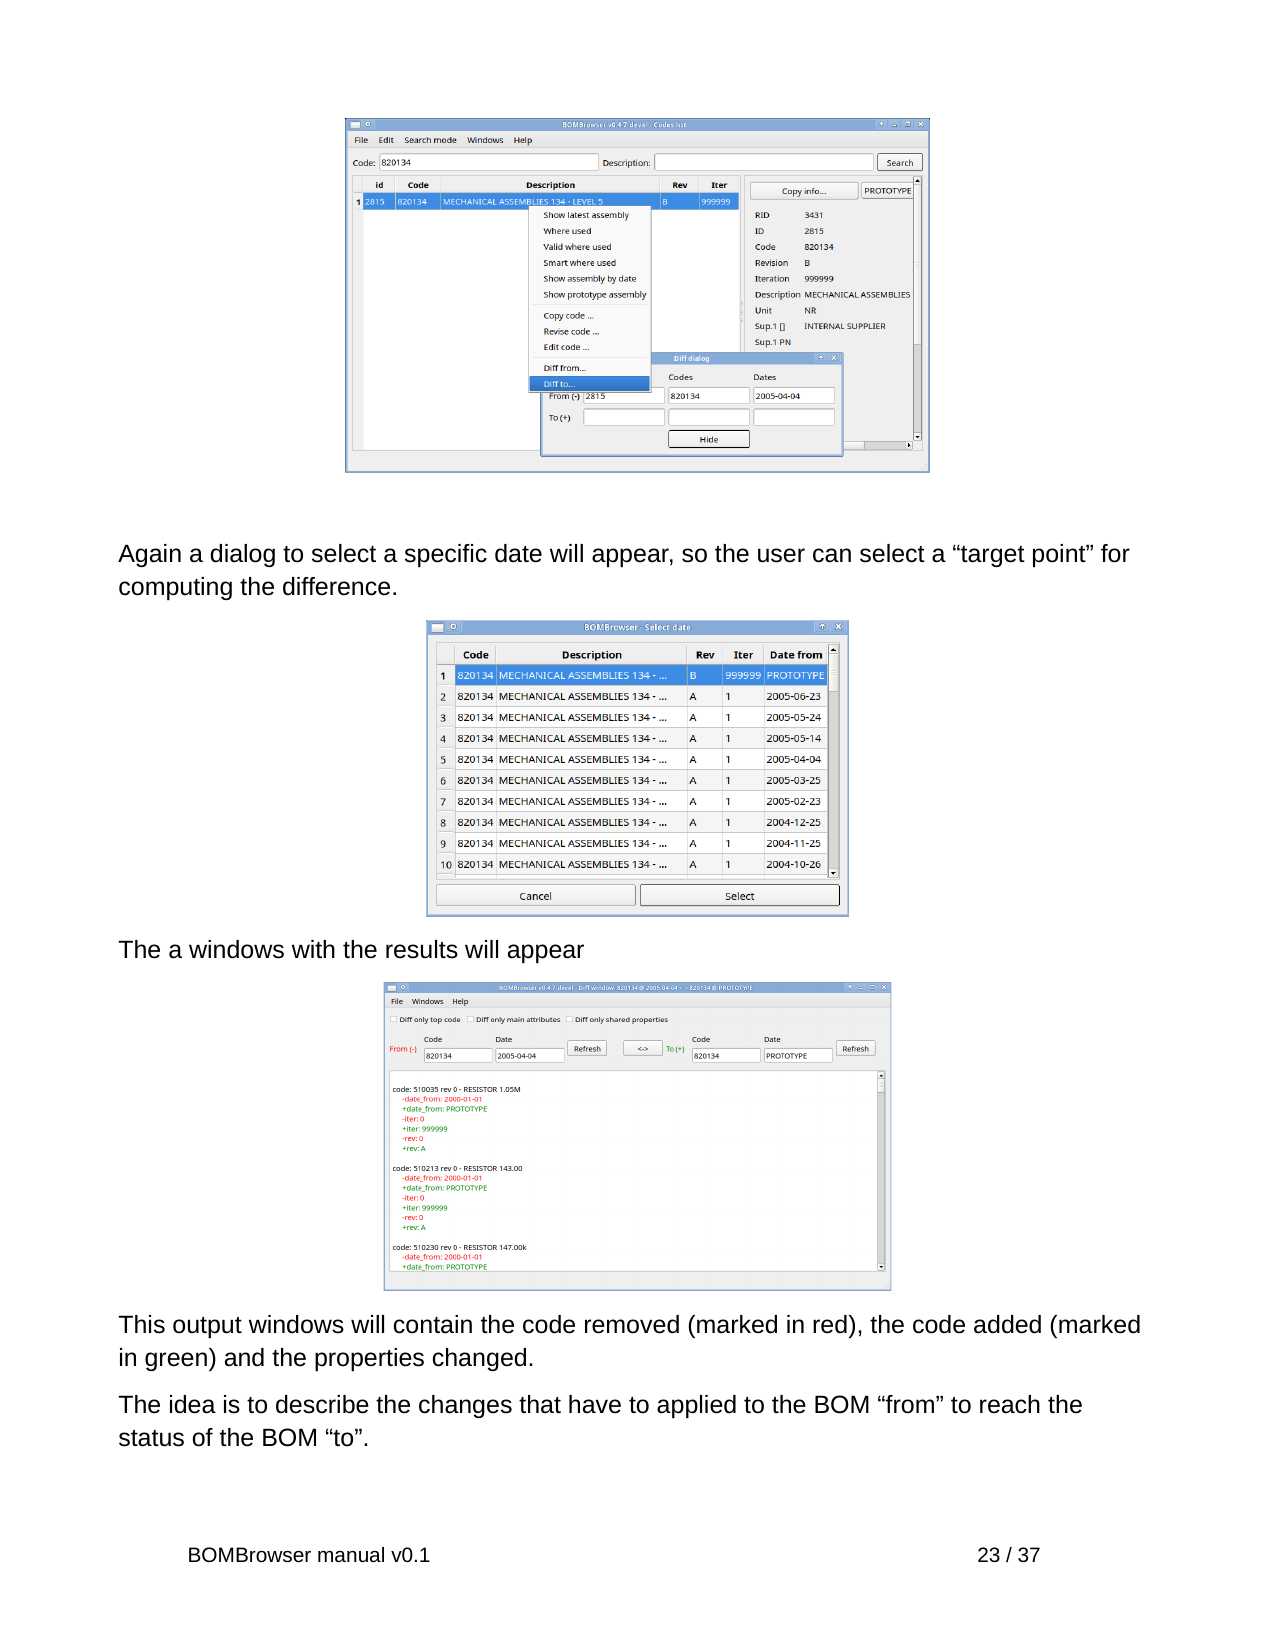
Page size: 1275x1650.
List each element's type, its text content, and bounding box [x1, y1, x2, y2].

text This output windows will contain the code removed (marked in red), the code added (marked in green) and the properties changed. [118, 1310, 1157, 1371]
picture [345, 118, 930, 473]
picture [426, 620, 849, 917]
text The a windows with the results will appear [118, 935, 1157, 964]
text Again a dialog to select a specific date will appear, so the user can select a “target point” for computing the difference. [118, 539, 1157, 601]
text The idea is to describe the changes that have to applied to the BOM “from” to reach the status of the BOM “to”. [118, 1390, 1157, 1452]
picture [383, 982, 892, 1291]
